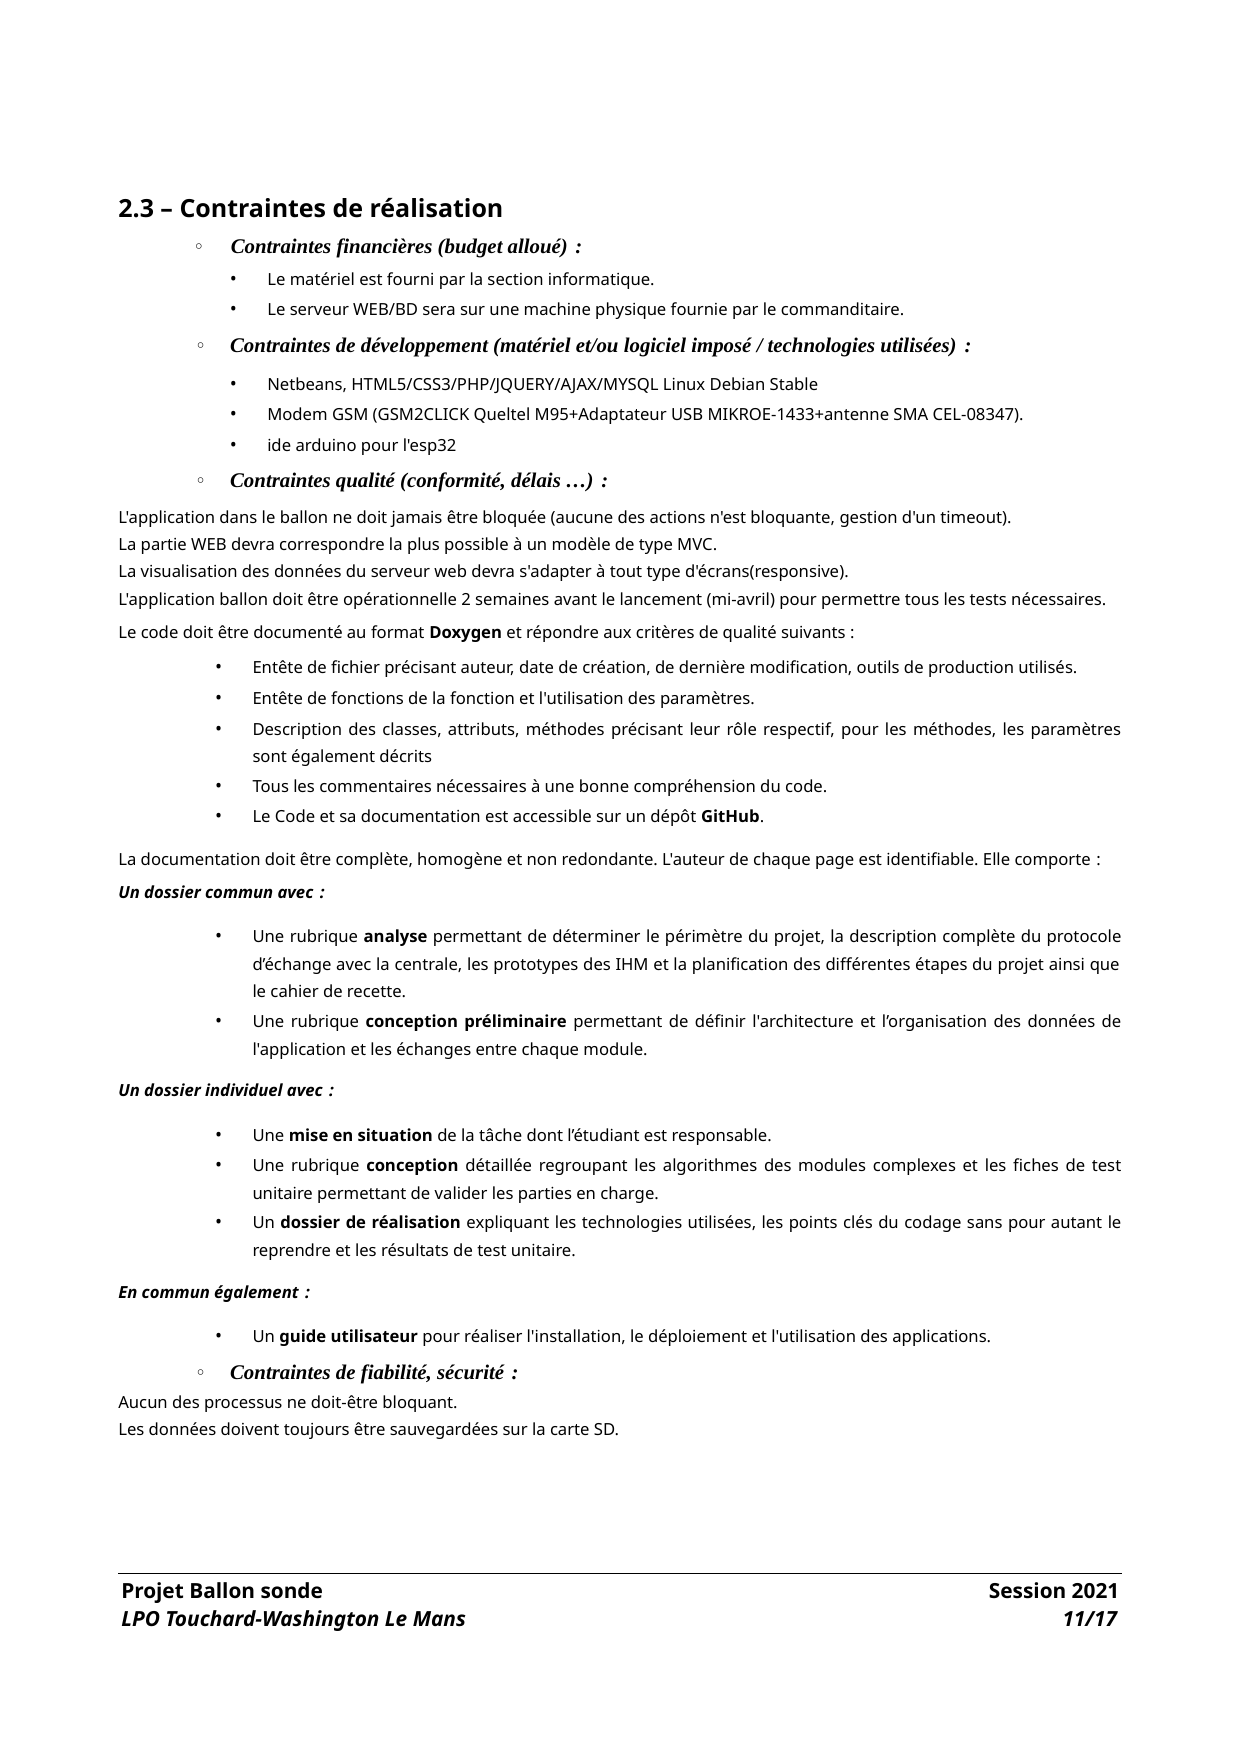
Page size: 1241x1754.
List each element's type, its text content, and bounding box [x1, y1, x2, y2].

list Description des classes, attributs, méthodes précisant leur rôle respectif, pour les méthodes, les paramètres sont également décrits [215, 715, 1122, 767]
subtitle Contraintes de réalisation [118, 191, 1122, 224]
text L'application dans le ballon ne doit jamais être bloquée (aucune des actions n'est bloquante, gestion d'un timeout). [118, 506, 1122, 528]
subtitle Contraintes de développement (matériel et/ou logiciel imposé / technologies utilisées) : [195, 332, 1122, 358]
list Le matériel est fourni par la section informatique. [229, 265, 1122, 290]
text La visualisation des données du serveur web devra s'adapter à tout type d'écrans(responsive). [118, 560, 1122, 583]
list Tous les commentaires nécessaires à une bonne compréhension du code. [215, 772, 1122, 797]
list Un guide utilisateur pour réaliser l'installation, le déploiement et l'utilisation des applications. [215, 1323, 1122, 1348]
list Un dossier de réalisation expliquant les technologies utilisées, les points clés du codage sans pour autant le reprendre et les résultats de test unitaire. [215, 1209, 1122, 1262]
list Le serveur WEB/BD sera sur une machine physique fournie par le commanditaire. [229, 296, 1122, 321]
list Une rubrique conception préliminaire permettant de définir l'architecture et l’organisation des données de l'application et les échanges entre chaque module. [215, 1007, 1122, 1060]
list Entête de fonctions de la fonction et l'utilisation des paramètres. [215, 684, 1122, 710]
text Un dossier commun avec : [118, 881, 1122, 904]
list Netbeans, HTML5/CSS3/PHP/JQUERY/AJAX/MYSQL Linux Debian Stable [229, 370, 1122, 396]
list Modem GSM (GSM2CLICK Queltel M95+Adaptateur USB MIKROE-1433+antenne SMA CEL-08347). [229, 401, 1122, 426]
text La partie WEB devra correspondre la plus possible à un modèle de type MVC. [118, 533, 1122, 556]
text Les données doivent toujours être sauvegardées sur la carte SD. [118, 1418, 1122, 1441]
subtitle Contraintes de fiabilité, sécurité : [195, 1359, 1122, 1385]
list Une rubrique analyse permettant de déterminer le périmètre du projet, la description complète du protocole d’échange avec la centrale, les prototypes des IHM et la planification des différentes étapes du projet ainsi que le cahier de recette. [215, 923, 1122, 1003]
list Le Code et sa documentation est accessible sur un dépôt GitHub. [215, 803, 1122, 828]
text La documentation doit être complète, homogène et non redondante. L'auteur de chaque page est identifiable. Elle comporte : [118, 848, 1122, 871]
subtitle Contraintes qualité (conformité, délais …) : [195, 468, 1122, 493]
list Une mise en situation de la tâche dont l’étudiant est responsable. [215, 1121, 1122, 1147]
text En commun également : [118, 1281, 1122, 1303]
list ide arduino pour l'esp32 [229, 431, 1122, 457]
text Un dossier individuel avec : [118, 1079, 1122, 1102]
text L'application ballon doit être opérationnelle 2 semaines avant le lancement (mi-avril) pour permettre tous les tests nécessaires. [118, 587, 1122, 610]
subtitle Contraintes financières (budget alloué) : [193, 233, 1122, 259]
text Aucun des processus ne doit-être bloquant. [118, 1391, 1122, 1413]
list Une rubrique conception détaillée regroupant les algorithmes des modules complexes et les fiches de test unitaire permettant de valider les parties en charge. [215, 1152, 1122, 1204]
list Entête de fichier précisant auteur, date de création, de dernière modification, outils de production utilisés. [215, 653, 1122, 679]
text Le code doit être documenté au format Doxygen et répondre aux critères de qualité suivants : [118, 620, 1122, 643]
